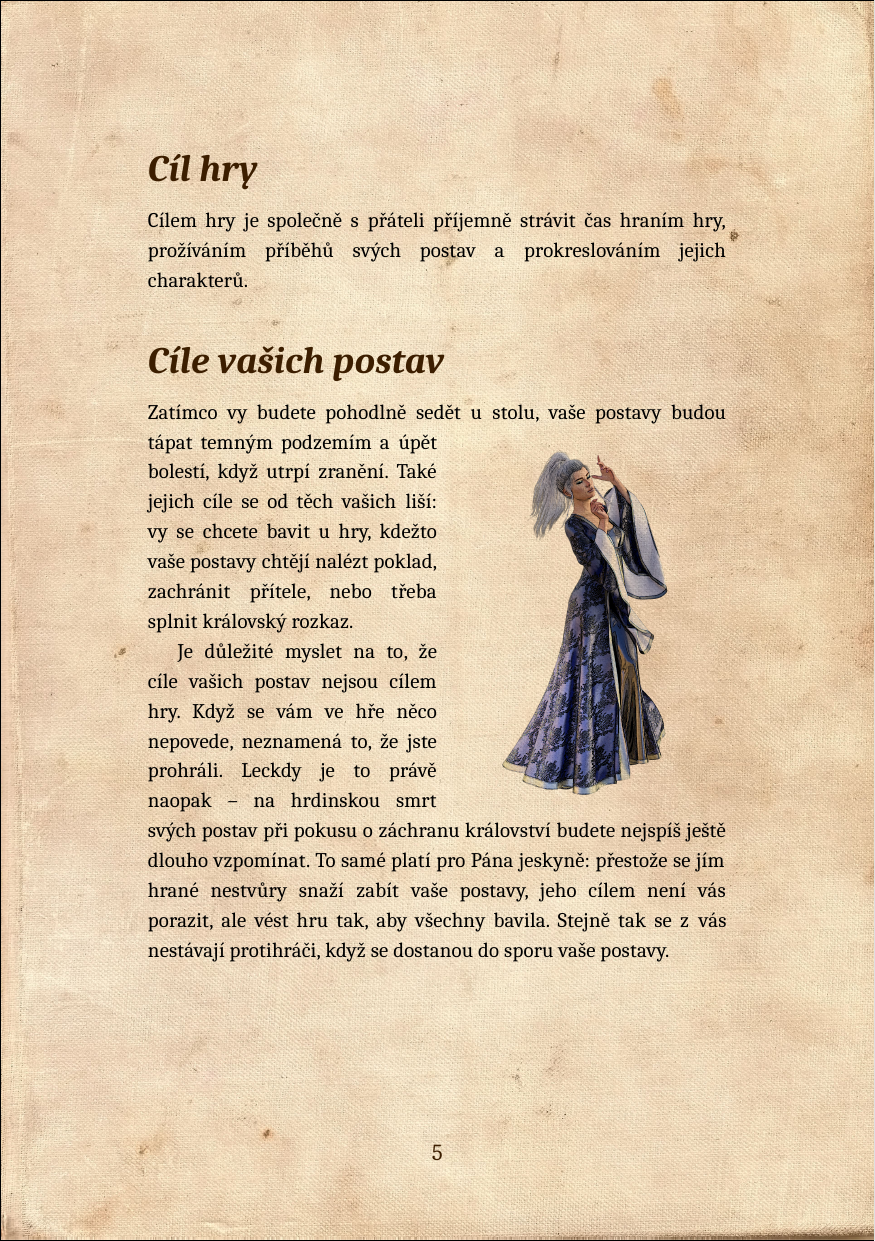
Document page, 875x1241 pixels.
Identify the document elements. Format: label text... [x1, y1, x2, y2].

picture [1, 1, 874, 1240]
text Zatímco vy budete pohodlně sedět u⁠ stolu, vaše postavy budou tápat temným podzemím a⁠ úpět bolestí, když utrpí zranění. Také jejich cíle se od těch vašich liší: vy se chcete bavit u⁠ hry, kdežto vaše postavy chtějí nalézt poklad, zachránit přítele, nebo třeba splnit královský rozkaz. Je důležité myslet na to, že cíle vašich postav nejsou cílem hry. Když se vám ve hře něco nepovede, neznamená to, že jste prohráli. Leckdy je to právě naopak – na hrdinskou smrt svých postav při pokusu o⁠ záchranu království budete nejspíš ještě dlouho vzpomínat. To samé platí pro Pána jeskyně: přestože se jím hrané nestvůry snaží zabít vaše postavy, jeho cílem není vás porazit, ale vést hru tak, aby všechny bavila. Stejně tak se z⁠ vás nestávají protihráči, když se dostanou do sporu vaše postavy. [148, 400, 726, 962]
subtitle Cíle vašich postav [148, 339, 726, 383]
subtitle Cíl hry [148, 148, 726, 191]
text Cílem hry je společně s⁠ přáteli příjemně strávit čas hraním hry, prožíváním příběhů svých postav a⁠ prokreslováním jejich charakterů. [148, 208, 726, 292]
